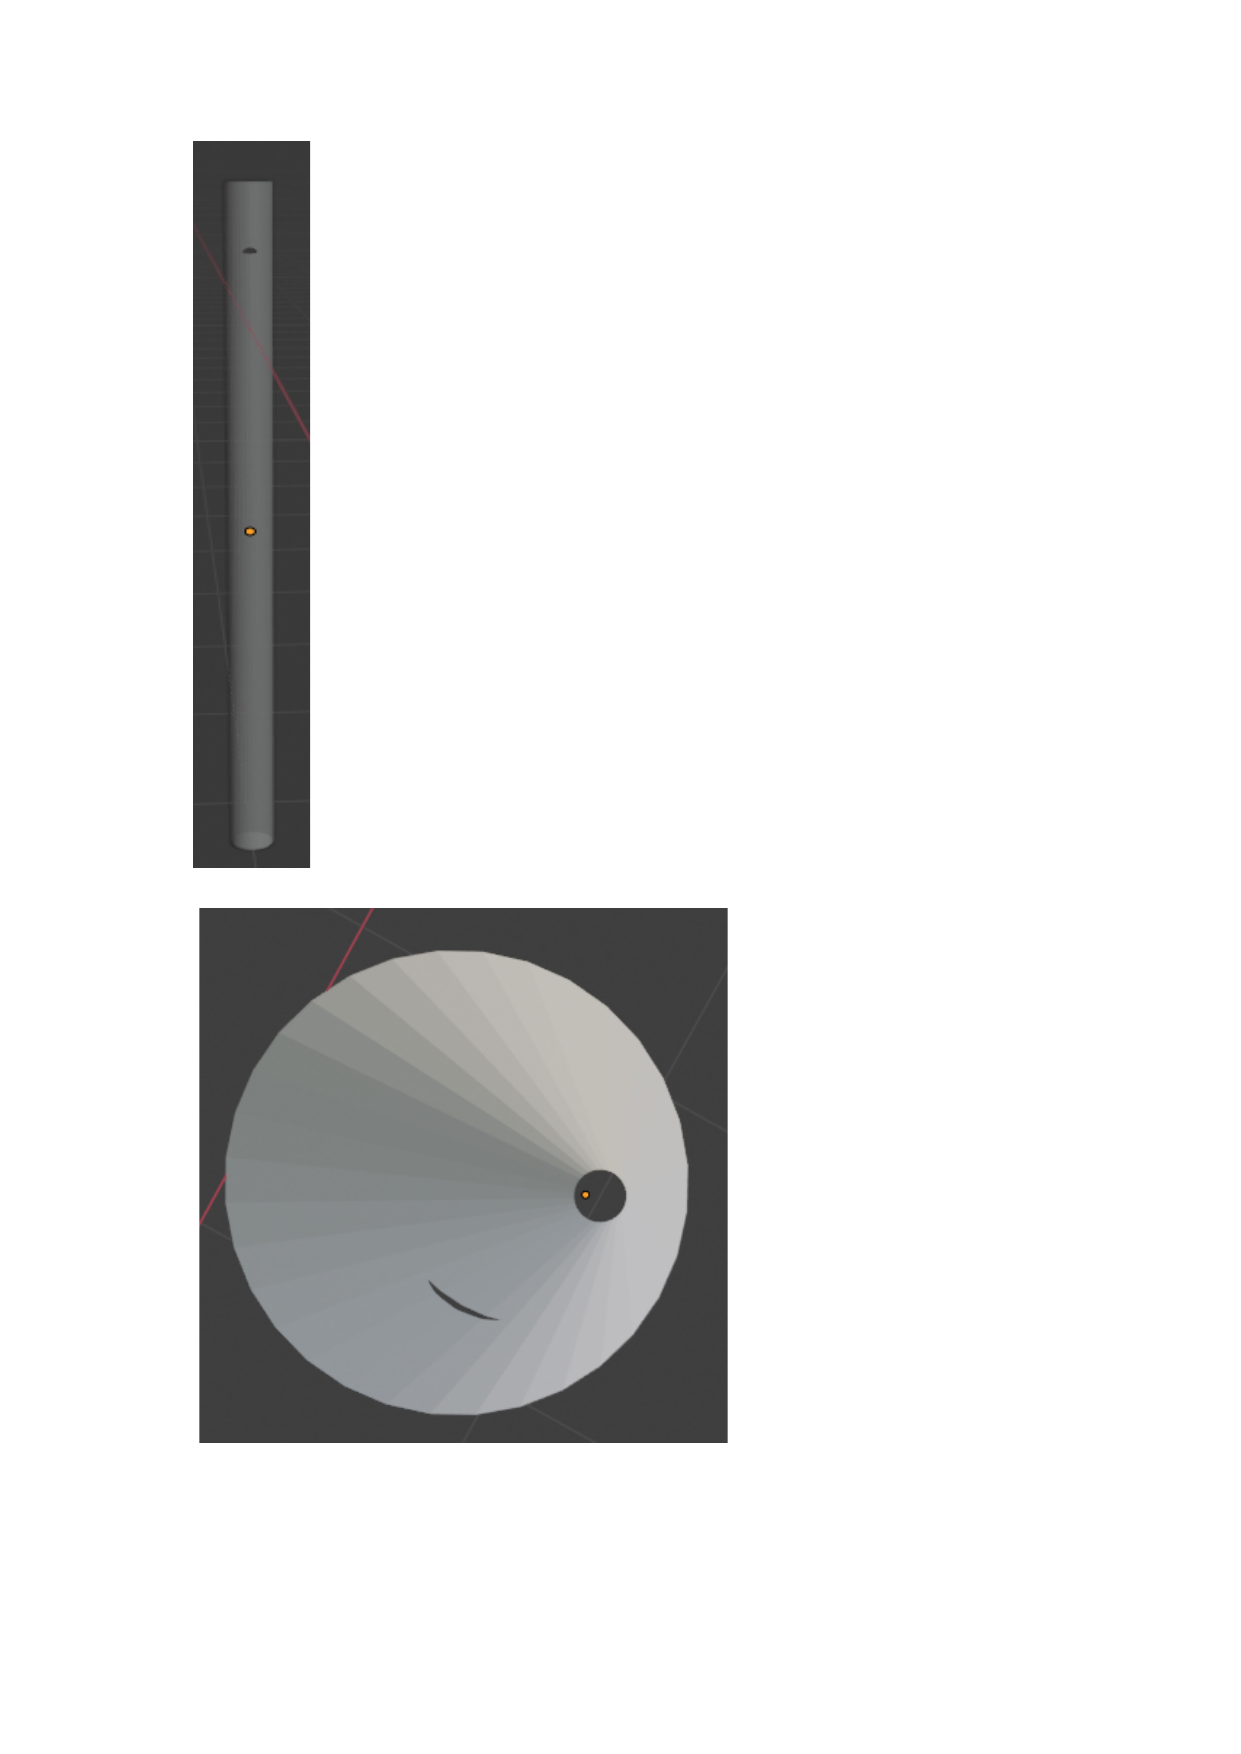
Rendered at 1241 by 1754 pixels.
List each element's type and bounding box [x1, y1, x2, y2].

picture [199, 908, 728, 1443]
picture [193, 141, 311, 868]
